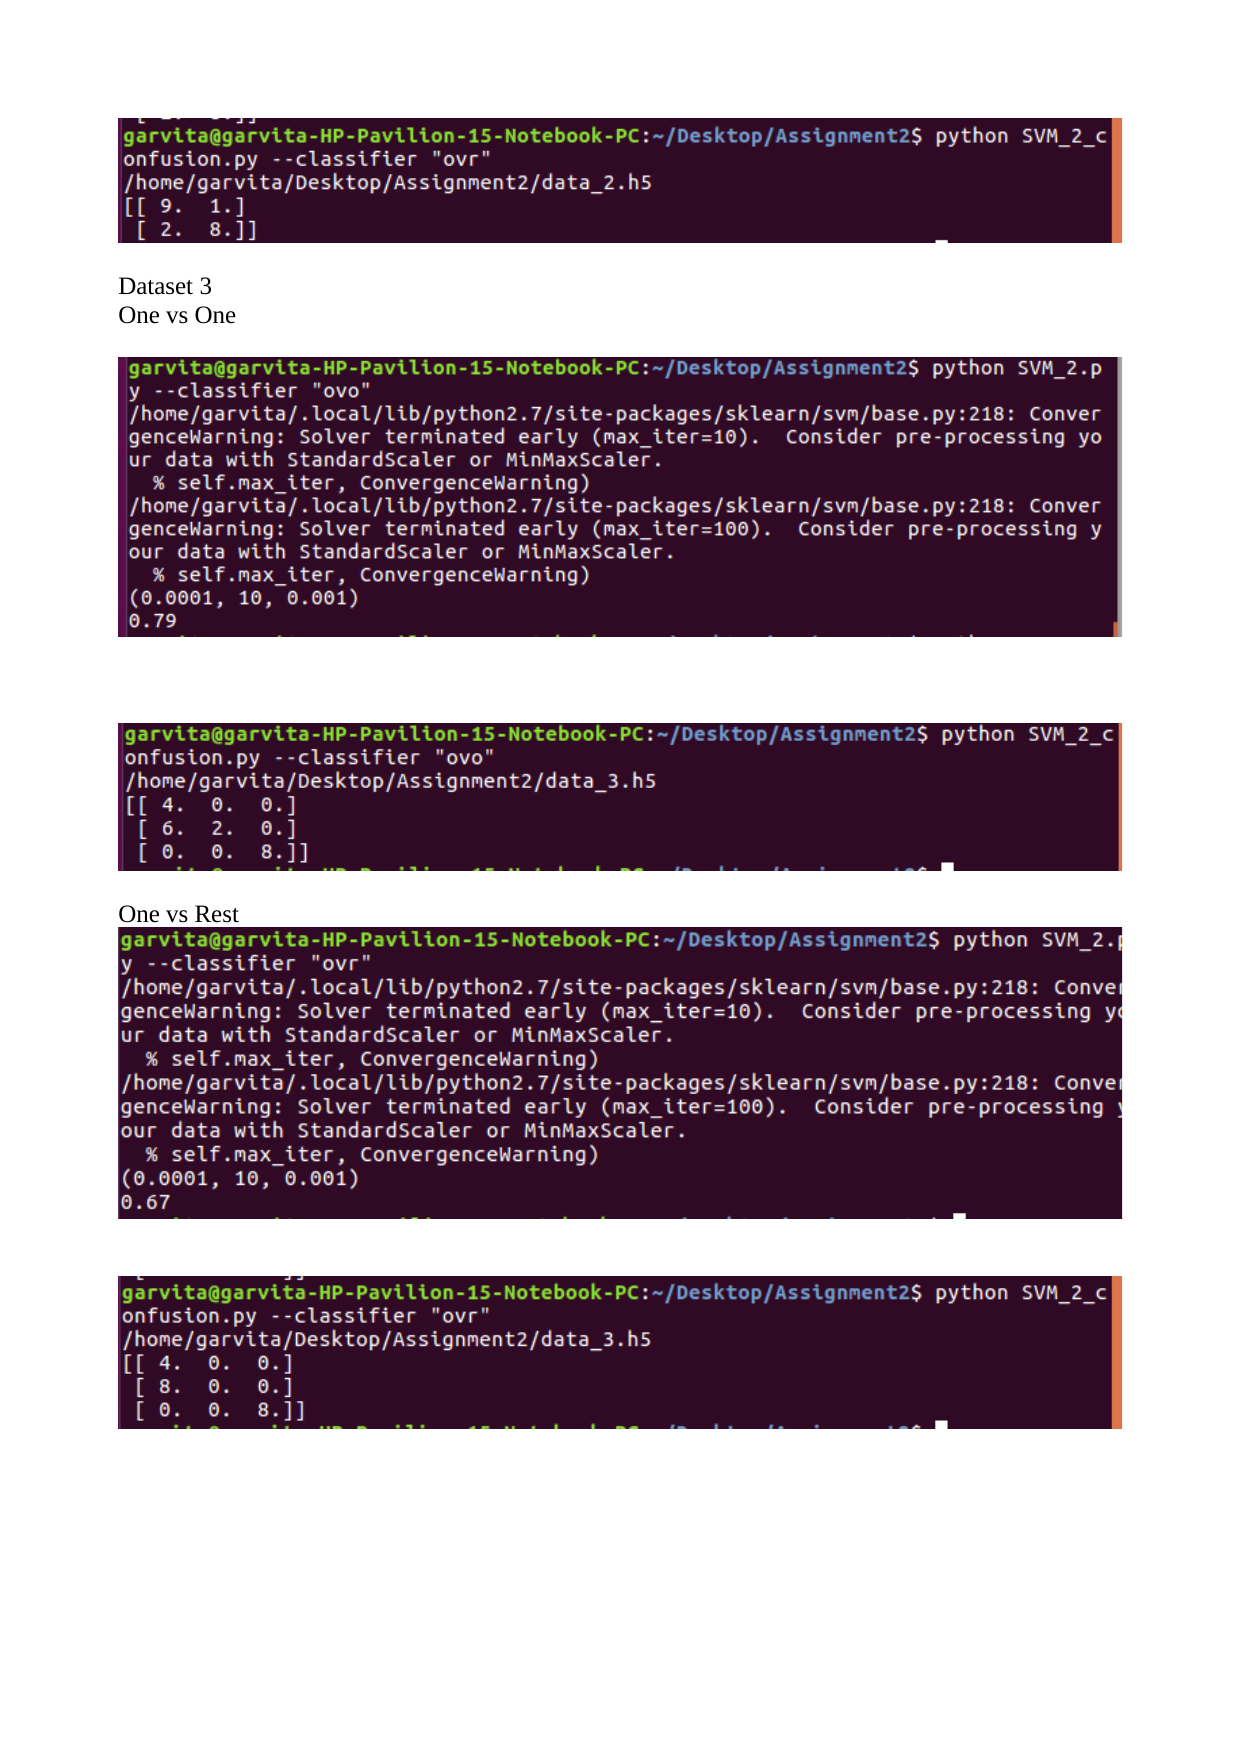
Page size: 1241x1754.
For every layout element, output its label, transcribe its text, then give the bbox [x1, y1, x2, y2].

text One vs Rest [118, 899, 1122, 927]
text One vs One [118, 300, 1122, 329]
picture [118, 357, 1123, 637]
picture [118, 723, 1123, 871]
text Dataset 3 [118, 271, 1122, 300]
picture [118, 927, 1123, 1219]
picture [118, 118, 1123, 243]
picture [118, 1276, 1123, 1429]
